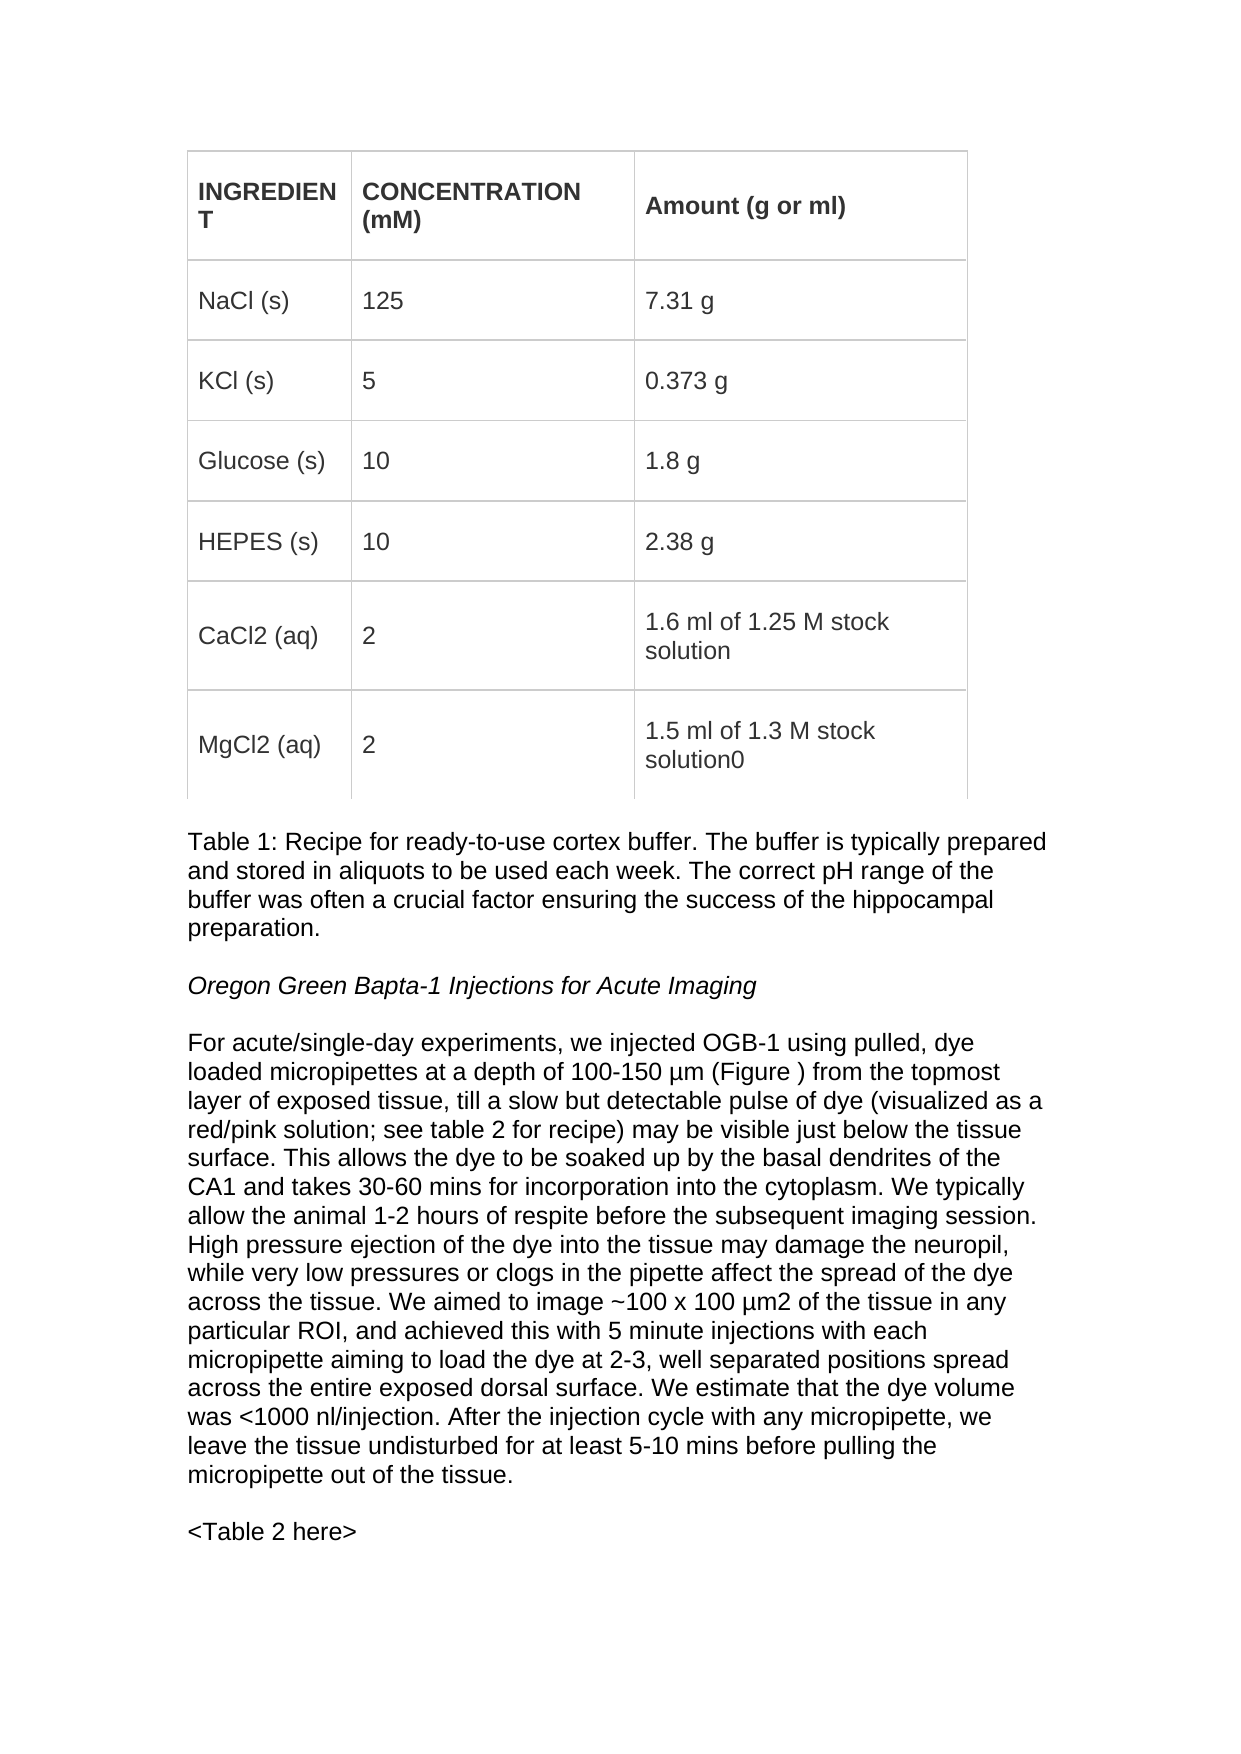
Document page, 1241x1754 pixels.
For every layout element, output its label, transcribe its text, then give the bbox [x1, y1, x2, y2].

table_cell 2 [352, 691, 634, 798]
table_cell MgCl2 (aq) [188, 691, 351, 798]
table_cell 2 [352, 582, 634, 689]
table_cell Glucose (s) [188, 421, 351, 500]
table_cell 10 [352, 502, 634, 580]
text For acute/single-day experiments, we injected OGB-1 using pulled, dye loaded micropipettes at a depth of 100-150 µm (Figure ) from the topmost layer of exposed tissue, till a slow but detectable pulse of dye (visualized as a red/pink solution; see table 2 for recipe) may be visible just below the tissue surface. This allows the dye to be soaked up by the basal dendrites of the CA1 and takes 30-60 mins for incorporation into the cytoplasm. We typically allow the animal 1-2 hours of respite before the subsequent imaging session. High pressure ejection of the dye into the tissue may damage the neuropil, while very low pressures or clogs in the pipette affect the spread of the dye across the tissue. We aimed to image ~100 x 100 µm2 of the tissue in any particular ROI, and achieved this with 5 minute injections with each micropipette aiming to load the dye at 2-3, well separated positions spread across the entire exposed dorsal surface. We estimate that the dye volume was <1000 nl/injection. After the injection cycle with any micropipette, we leave the tissue undisturbed for at least 5-10 mins before pulling the micropipette out of the tissue. [187, 1028, 1053, 1488]
table_header CONCENTRATION (mM) [352, 152, 634, 259]
table_cell 10 [352, 421, 634, 500]
table_cell 1.8 g [635, 420, 967, 500]
table_cell CaCl2 (aq) [188, 582, 351, 689]
table_cell KCl (s) [188, 341, 351, 420]
table_cell 1.5 ml of 1.3 M stock solution0 [635, 689, 967, 798]
table_cell 0.373 g [635, 339, 967, 420]
text Oregon Green Bapta-1 Injections for Acute Imaging [187, 971, 1053, 1000]
table_cell 125 [352, 261, 634, 339]
table_cell HEPES (s) [188, 502, 351, 580]
table_cell 5 [352, 341, 634, 420]
table_cell 1.6 ml of 1.25 M stock solution [635, 580, 967, 689]
text <Table 2 here> [187, 1517, 1053, 1546]
table_header INGREDIENT [188, 152, 351, 259]
table_cell 2.38 g [635, 500, 967, 580]
table_cell NaCl (s) [188, 261, 351, 339]
table_header Amount (g or ml) [635, 152, 967, 259]
text Table 1: Recipe for ready-to-use cortex buffer. The buffer is typically prepared and stored in aliquots to be used each week. The correct pH range of the buffer was often a crucial factor ensuring the success of the hippocampal preparation. [187, 827, 1053, 942]
table_cell 7.31 g [635, 259, 967, 339]
